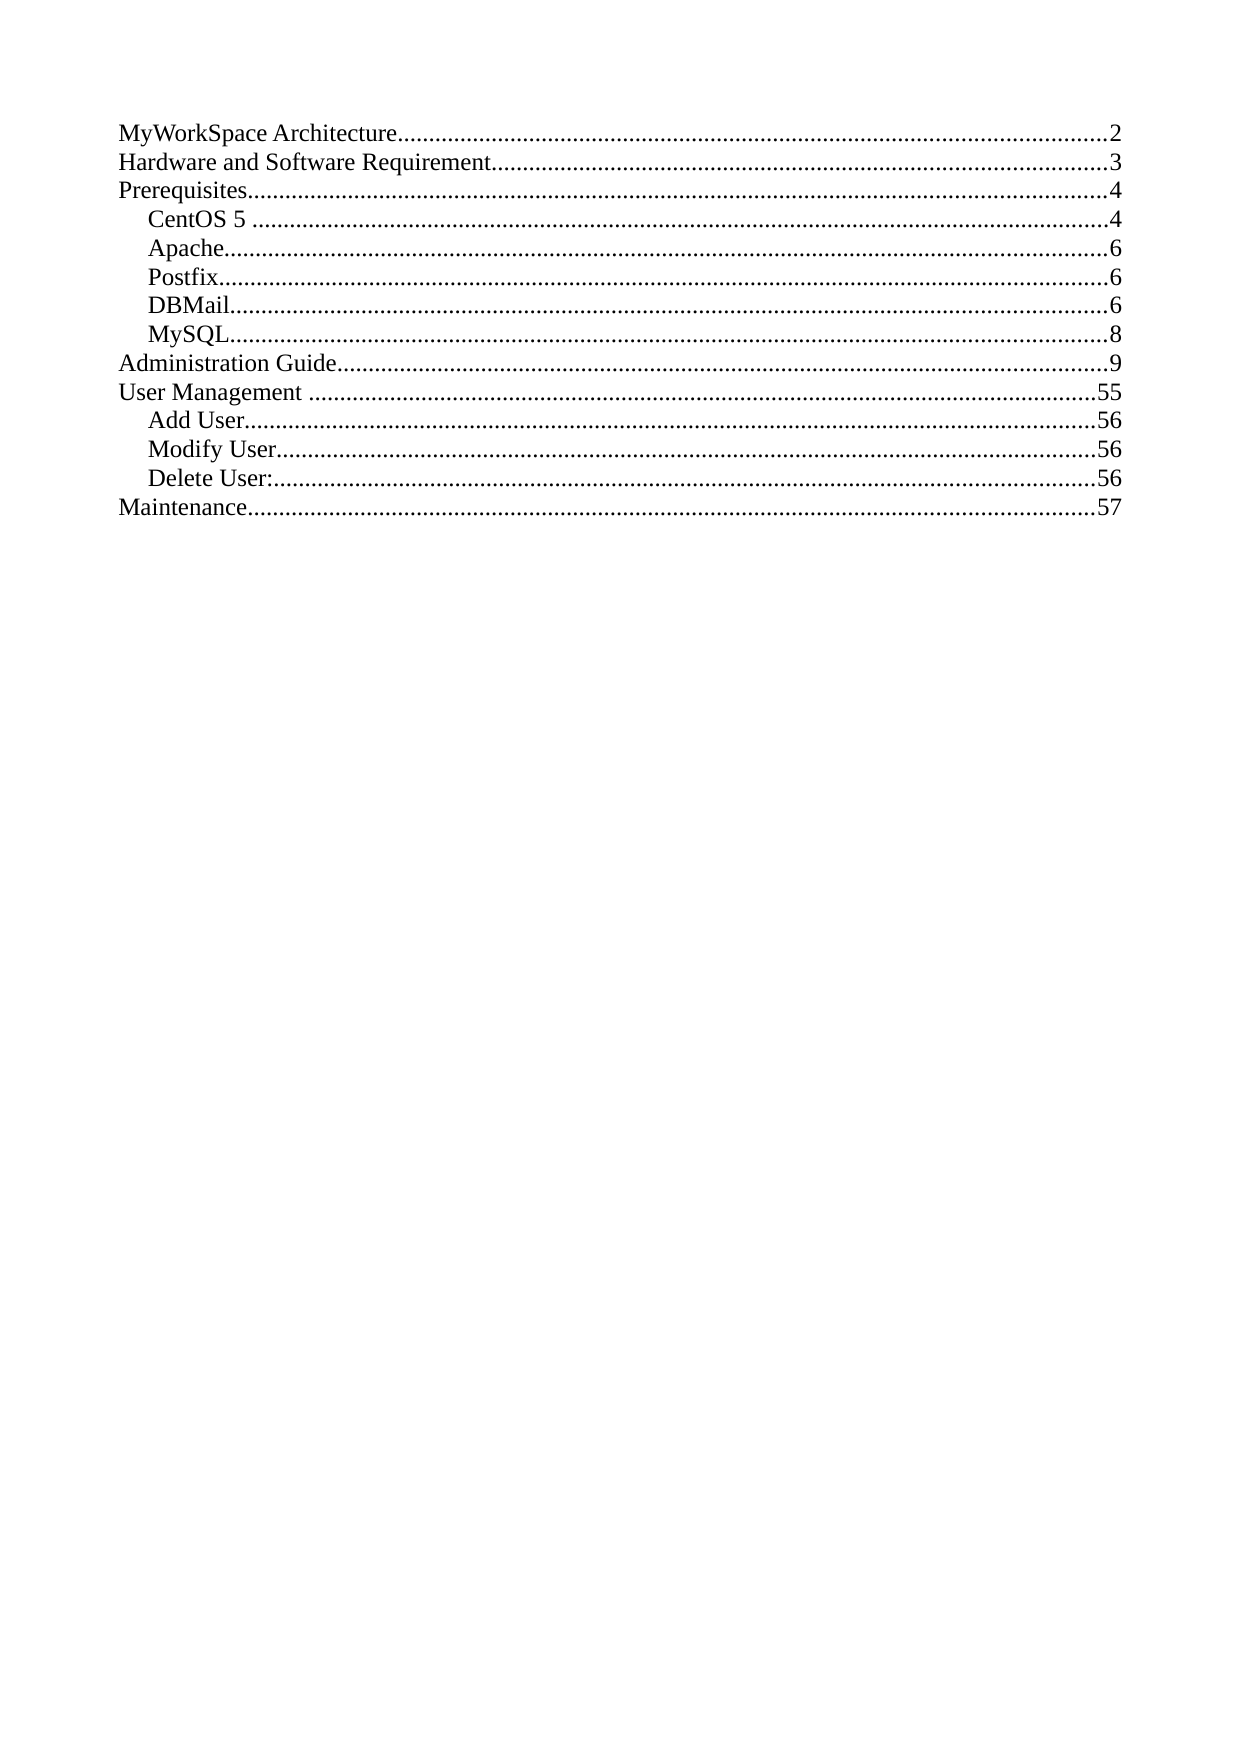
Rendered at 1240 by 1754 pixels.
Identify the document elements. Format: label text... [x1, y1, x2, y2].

text Delete User: 56 [148, 463, 1122, 492]
text Maintenance 57 [118, 492, 1122, 521]
text Postfix 6 [148, 262, 1122, 291]
text Add User 56 [148, 406, 1122, 434]
text Hardware and Software Requirement 3 [118, 147, 1122, 176]
text Administration Guide 9 [118, 348, 1122, 377]
text MySQL 8 [148, 319, 1122, 348]
text Modify User 56 [148, 434, 1122, 463]
text CentOS 5 4 [148, 204, 1122, 233]
text User Management 55 [118, 377, 1122, 406]
text DBMail 6 [148, 291, 1122, 319]
text MyWorkSpace Architecture 2 [118, 118, 1122, 147]
text Prerequisites 4 [118, 176, 1122, 204]
text Apache 6 [148, 233, 1122, 262]
